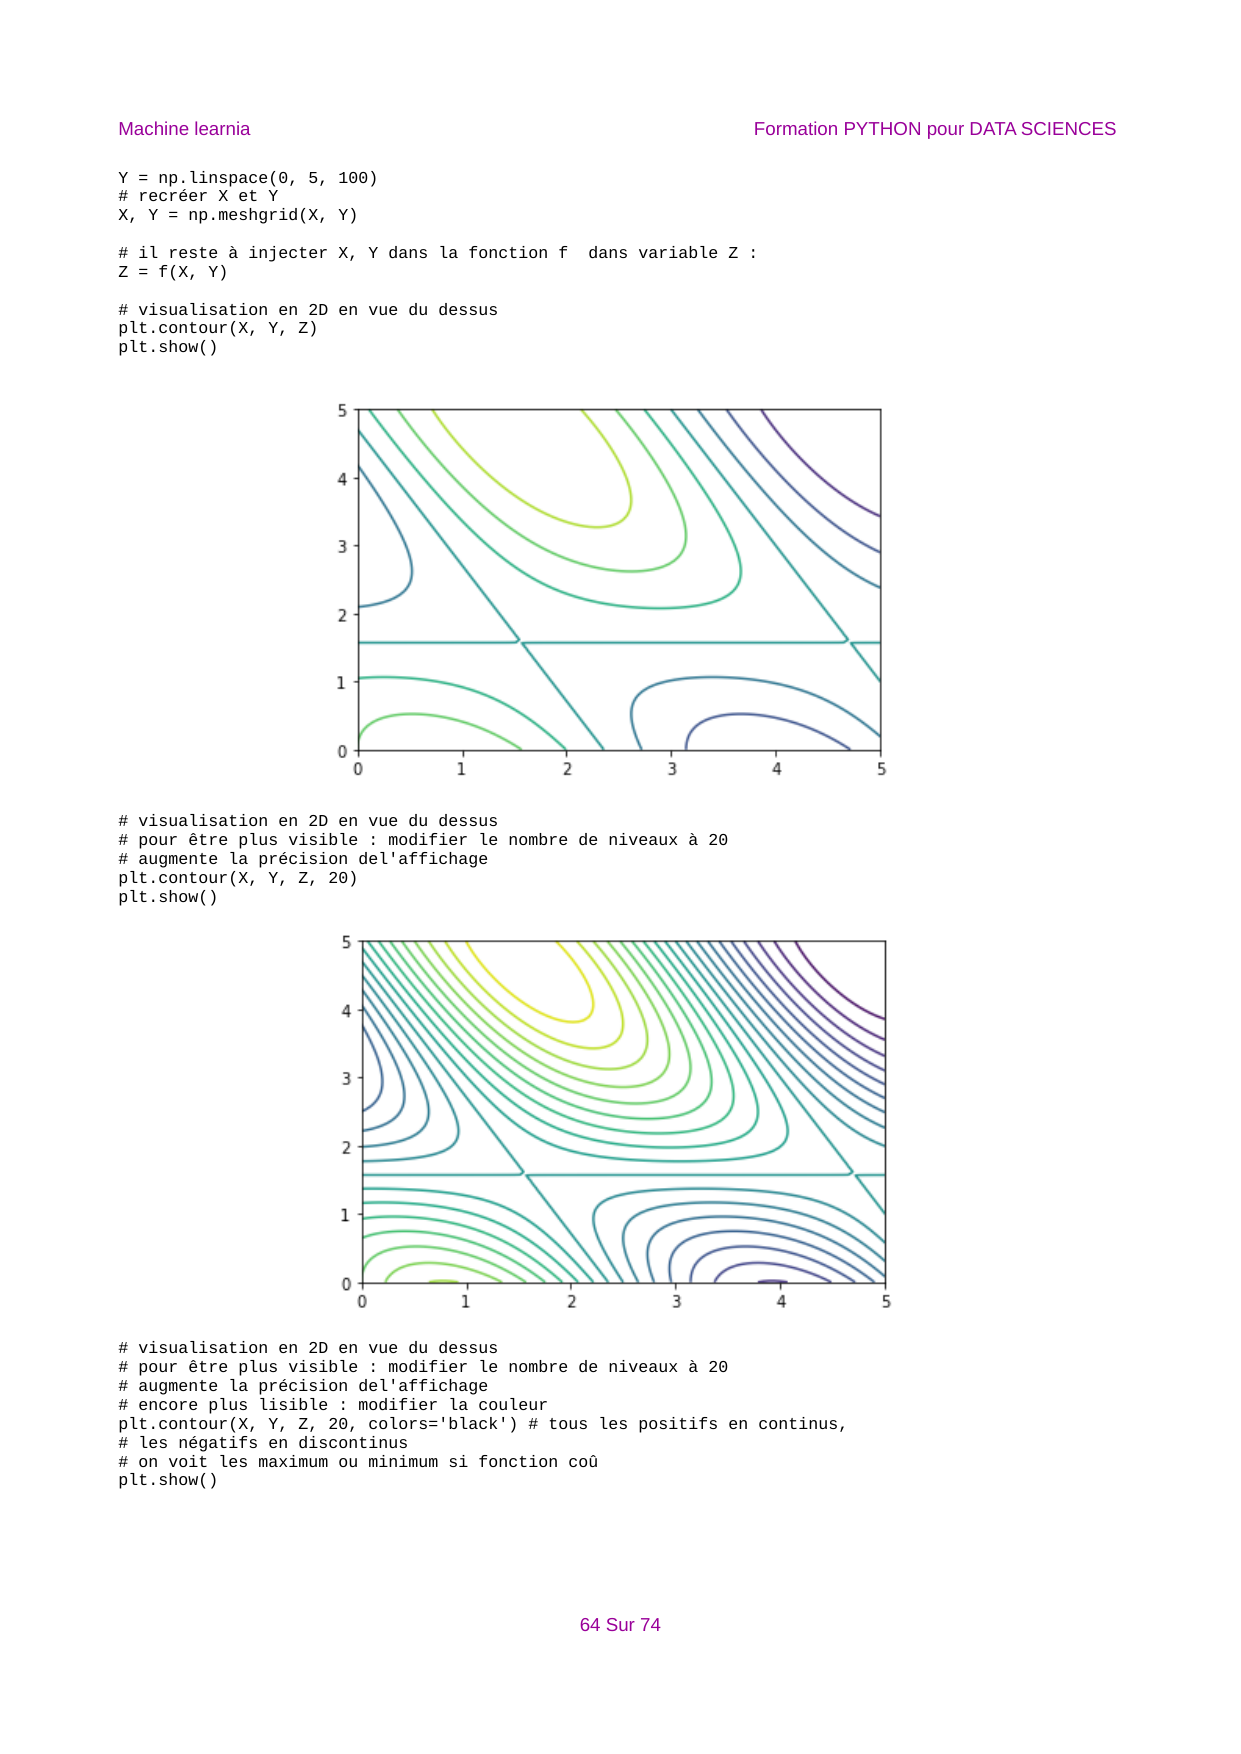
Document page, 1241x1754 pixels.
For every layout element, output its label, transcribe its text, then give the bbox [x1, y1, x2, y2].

text Z = f(X, Y) [118, 263, 1122, 282]
picture [305, 395, 935, 794]
text plt.show() [118, 1472, 1122, 1491]
text # recréer X et Y [118, 188, 1122, 207]
text plt.contour(X, Y, Z) [118, 320, 1122, 339]
text # encore plus lisible : modifier la couleur [118, 1397, 1122, 1415]
text plt.contour(X, Y, Z, 20) [118, 869, 1122, 888]
text # pour être plus visible : modifier le nombre de niveaux à 20 [118, 832, 1122, 850]
text plt.show() [118, 339, 1122, 358]
text # visualisation en 2D en vue du dessus [118, 813, 1122, 832]
text # les négatifs en discontinus [118, 1434, 1122, 1453]
text # on voit les maximum ou minimum si fonction coû [118, 1453, 1122, 1472]
text # pour être plus visible : modifier le nombre de niveaux à 20 [118, 1359, 1122, 1378]
text # augmente la précision del'affichage [118, 1378, 1122, 1397]
text plt.contour(X, Y, Z, 20, colors='black') # tous les positifs en continus, [118, 1415, 1122, 1434]
text Y = np.linspace(0, 5, 100) [118, 169, 1122, 188]
text X, Y = np.meshgrid(X, Y) [118, 207, 1122, 226]
text # il reste à injecter X, Y dans la fonction f dans variable Z : [118, 244, 1122, 263]
text # visualisation en 2D en vue du dessus [118, 301, 1122, 320]
text plt.show() [118, 888, 1122, 907]
text # augmente la précision del'affichage [118, 850, 1122, 869]
picture [320, 925, 920, 1322]
text # visualisation en 2D en vue du dessus [118, 1340, 1122, 1359]
